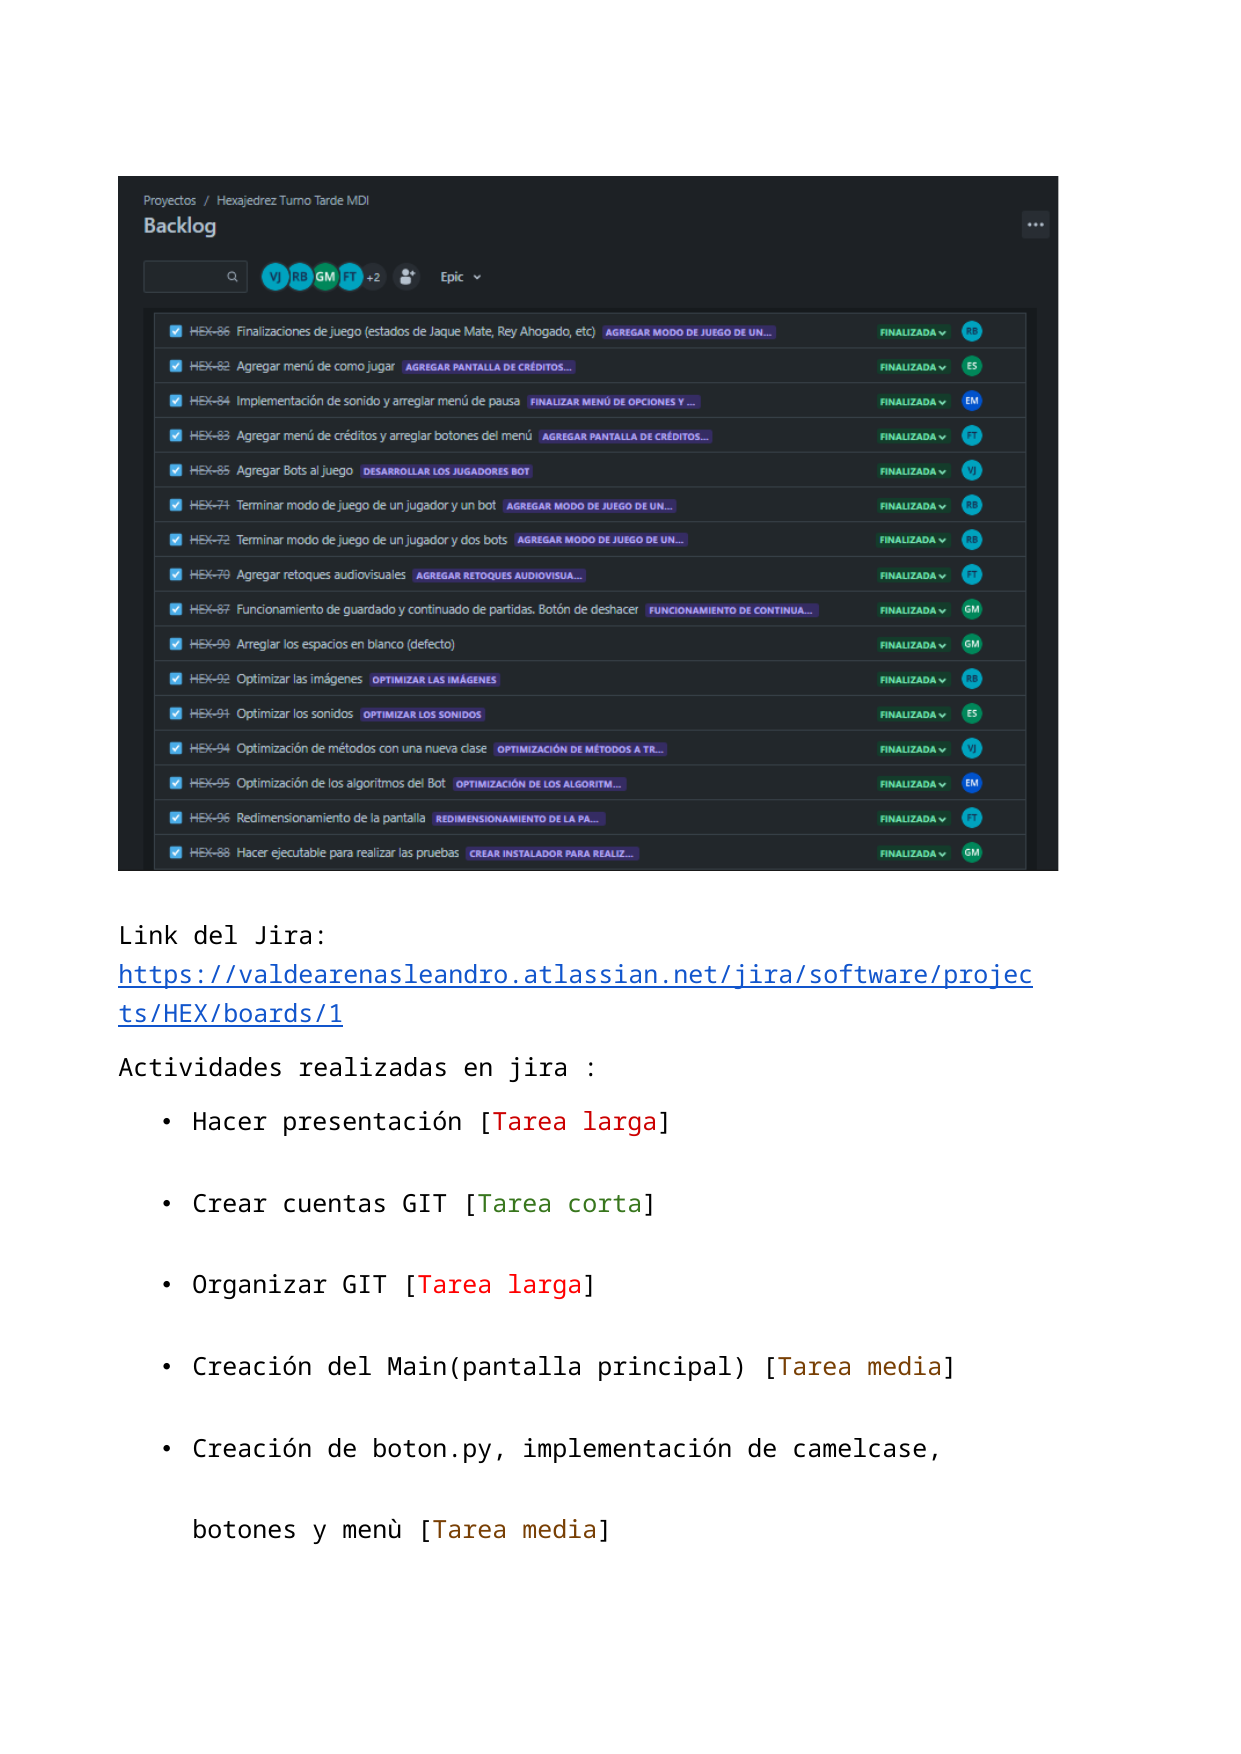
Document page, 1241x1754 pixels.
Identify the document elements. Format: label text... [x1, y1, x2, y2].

text Actividades realizadas en jira : [118, 1050, 1038, 1084]
list Creación del Main(pantalla principal) [Tarea media] [162, 1348, 1038, 1383]
list Organizar GIT [Tarea larga] [162, 1267, 1038, 1301]
text Link del Jira: https://valdearenasleandro.atlassian.net/jira/software/projects/HEX/boards/1 [118, 918, 1038, 1030]
list Hacer presentación [Tarea larga] [162, 1103, 1038, 1138]
list Crear cuentas GIT [Tarea corta] [162, 1185, 1038, 1219]
list Creación de boton.py, implementación de camelcase, botones y menù [Tarea media] [162, 1430, 1038, 1546]
picture [118, 176, 1059, 871]
